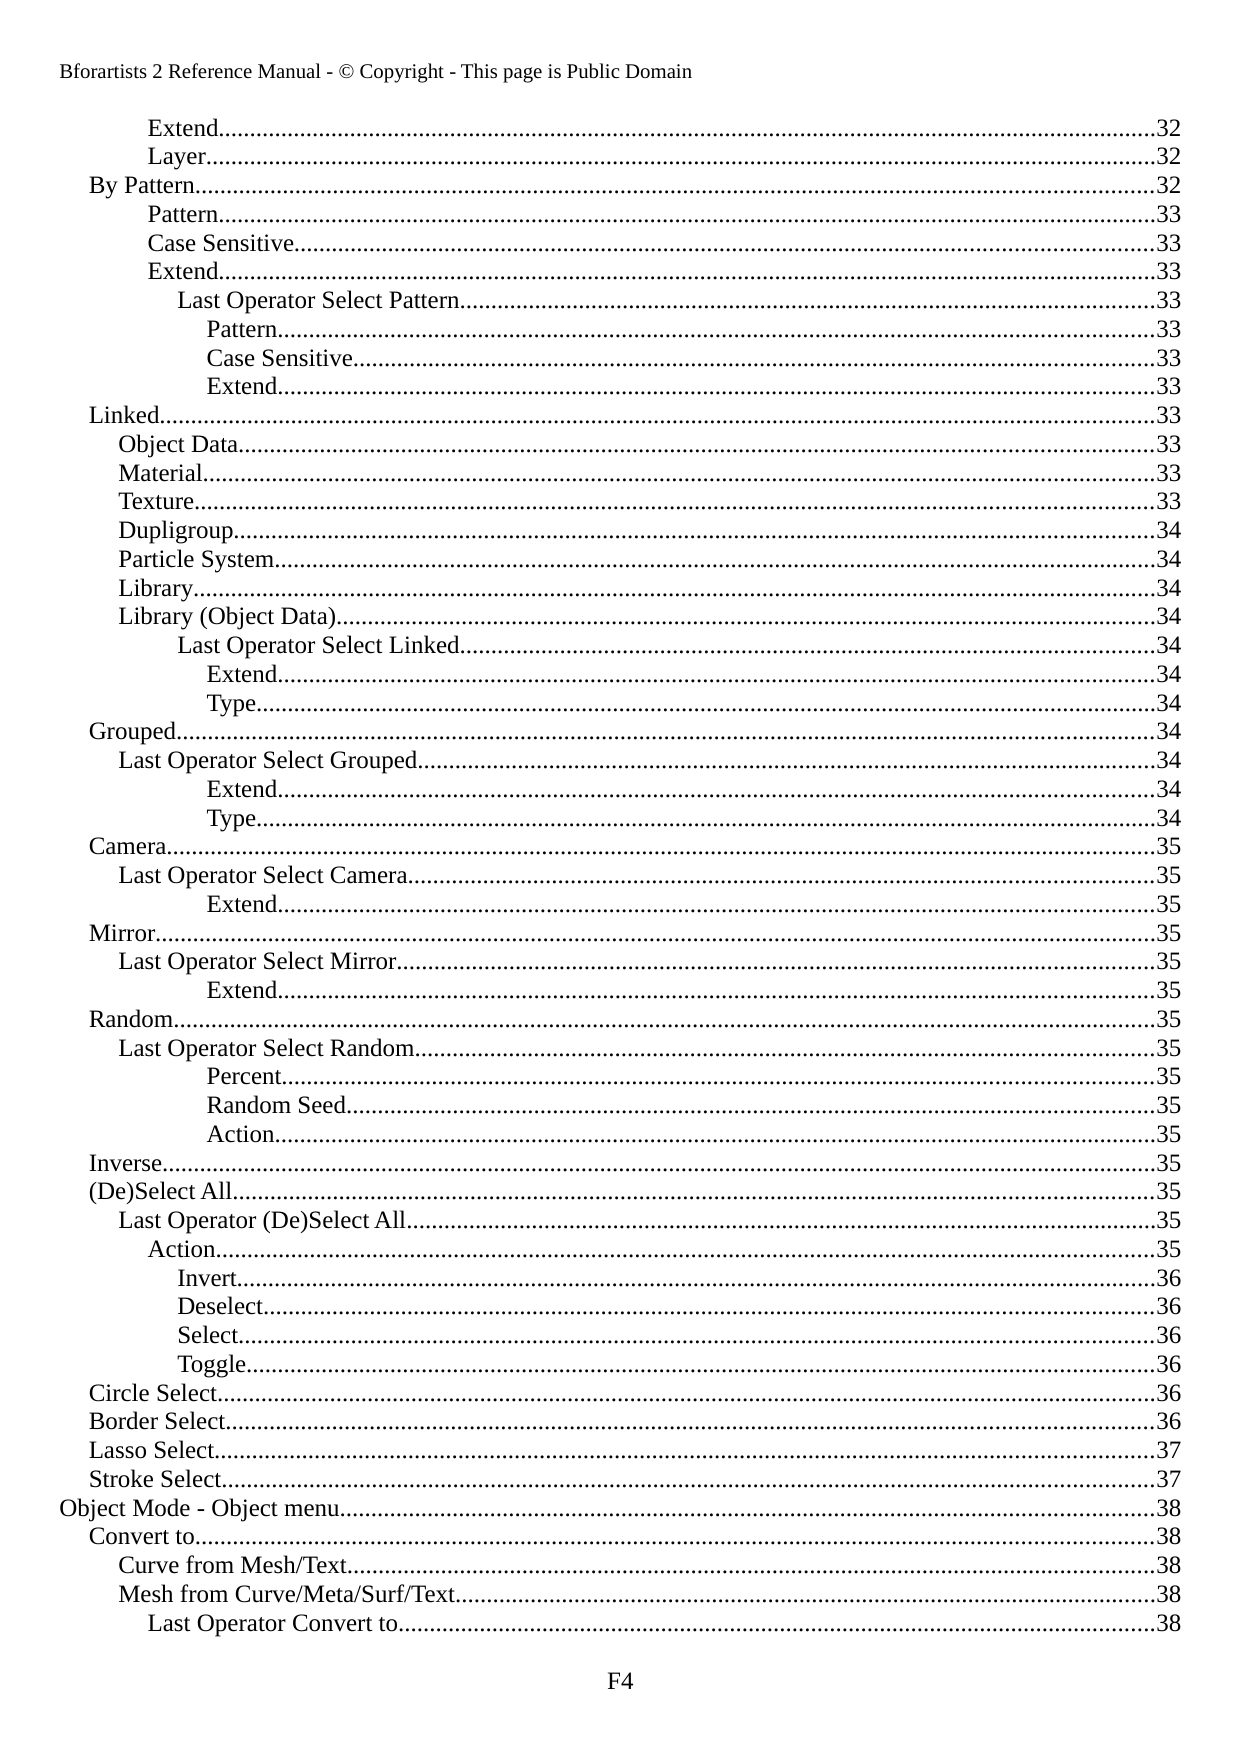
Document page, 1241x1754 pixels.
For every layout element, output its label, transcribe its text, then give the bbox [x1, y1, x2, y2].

text Material 33 [118, 458, 1181, 486]
text Percent 35 [206, 1061, 1181, 1090]
text By Pattern 32 [88, 170, 1181, 199]
text Camera 35 [88, 831, 1181, 860]
text Last Operator Select Grouped 34 [118, 745, 1181, 774]
text Object Mode - Object menu 38 [59, 1493, 1181, 1521]
text Extend 34 [206, 659, 1181, 688]
text Last Operator Select Linked 34 [177, 630, 1181, 659]
text Extend 34 [206, 774, 1181, 803]
text Last Operator Select Pattern 33 [177, 285, 1181, 314]
text Linked 33 [88, 400, 1181, 429]
text Last Operator Convert to 38 [147, 1608, 1181, 1636]
text Texture 33 [118, 486, 1181, 515]
text Circle Select 36 [88, 1378, 1181, 1406]
text Extend 35 [206, 889, 1181, 918]
text Action 35 [147, 1234, 1181, 1263]
text Case Sensitive 33 [147, 228, 1181, 256]
text Extend 33 [147, 256, 1181, 285]
text Pattern 33 [147, 199, 1181, 228]
text Extend 32 [147, 113, 1181, 141]
text Border Select 36 [88, 1406, 1181, 1435]
text Last Operator Select Mirror 35 [118, 946, 1181, 975]
text Library 34 [118, 573, 1181, 601]
text Pattern 33 [206, 314, 1181, 343]
text (De)Select All 35 [88, 1176, 1181, 1205]
text Particle System 34 [118, 544, 1181, 573]
text Select 36 [177, 1320, 1181, 1349]
text Stroke Select 37 [88, 1464, 1181, 1493]
text Inverse 35 [88, 1148, 1181, 1176]
text Last Operator Select Random 35 [118, 1033, 1181, 1061]
text Lasso Select 37 [88, 1435, 1181, 1464]
text Curve from Mesh/Text 38 [118, 1550, 1181, 1579]
text Last Operator (De)Select All 35 [118, 1205, 1181, 1234]
text Grouped 34 [88, 716, 1181, 745]
text Random 35 [88, 1004, 1181, 1033]
text Random Seed 35 [206, 1090, 1181, 1119]
text Layer 32 [147, 141, 1181, 170]
text Toggle 36 [177, 1349, 1181, 1378]
text Extend 35 [206, 975, 1181, 1004]
text Dupligroup 34 [118, 515, 1181, 544]
text Mirror 35 [88, 918, 1181, 946]
text Action 35 [206, 1119, 1181, 1148]
text Type 34 [206, 803, 1181, 831]
text Convert to 38 [88, 1521, 1181, 1550]
text Last Operator Select Camera 35 [118, 860, 1181, 889]
text Object Data 33 [118, 429, 1181, 458]
text Invert 36 [177, 1263, 1181, 1291]
text Deselect 36 [177, 1291, 1181, 1320]
text Library (Object Data) 34 [118, 601, 1181, 630]
text Mesh from Curve/Meta/Surf/Text 38 [118, 1579, 1181, 1608]
text Extend 33 [206, 371, 1181, 400]
text Case Sensitive 33 [206, 343, 1181, 371]
text Type 34 [206, 688, 1181, 716]
